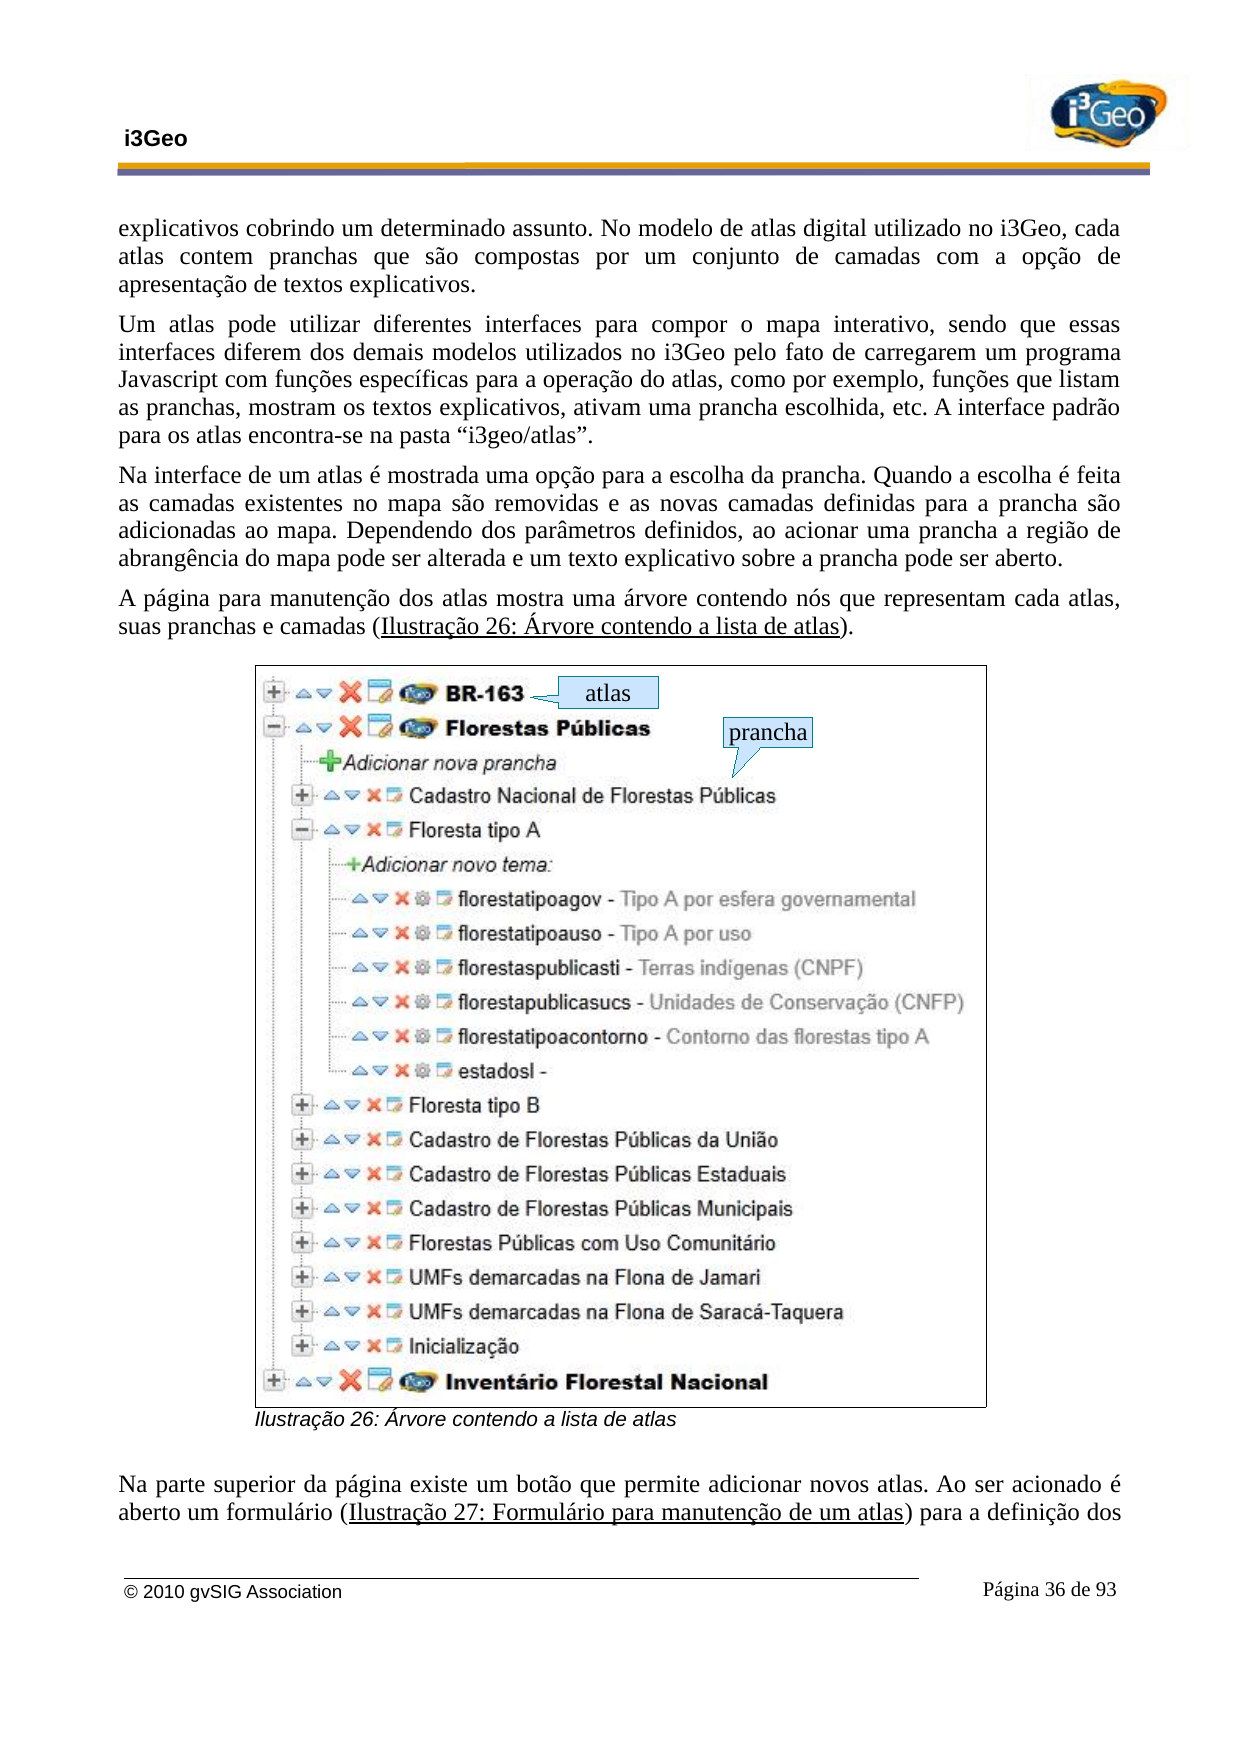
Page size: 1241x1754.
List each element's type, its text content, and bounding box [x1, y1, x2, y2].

text Na parte superior da página existe um botão que permite adicionar novos atlas. Ao ser acionado é aberto um formulário (Ilustração 27: Formulário para manutenção de um atlas) para a definição dos [118, 1471, 1122, 1526]
text Na interface de um atlas é mostrada uma opção para a escolha da prancha. Quando a escolha é feita as camadas existentes no mapa são removidas e as novas camadas definidas para a prancha são adicionadas ao mapa. Dependendo dos parâmetros definidos, ao acionar uma prancha a região de abrangência do mapa pode ser alterada e um texto explicativo sobre a prancha pode ser aberto. [118, 461, 1122, 572]
text Ilustração 26: Árvore contendo a lista de atlas [254, 1407, 986, 1430]
picture [256, 666, 986, 1407]
text explicativos cobrindo um determinado assunto. No modelo de atlas digital utilizado no i3Geo, cada atlas contem pranchas que são compostas por um conjunto de camadas com a opção de apresentação de textos explicativos. [118, 214, 1122, 298]
text A página para manutenção dos atlas mostra uma árvore contendo nós que representam cada atlas, suas pranchas e camadas (Ilustração 26: Árvore contendo a lista de atlas). [118, 584, 1122, 640]
text Um atlas pode utilizar diferentes interfaces para compor o mapa interativo, sendo que essas interfaces diferem dos demais modelos utilizados no i3Geo pelo fato de carregarem um programa Javascript com funções específicas para a operação do atlas, como por exemplo, funções que listam as pranchas, mostram os textos explicativos, ativam uma prancha escolhida, etc. A interface padrão para os atlas encontra-se na pasta “i3geo/atlas”. [118, 310, 1122, 449]
picture [1025, 74, 1191, 151]
